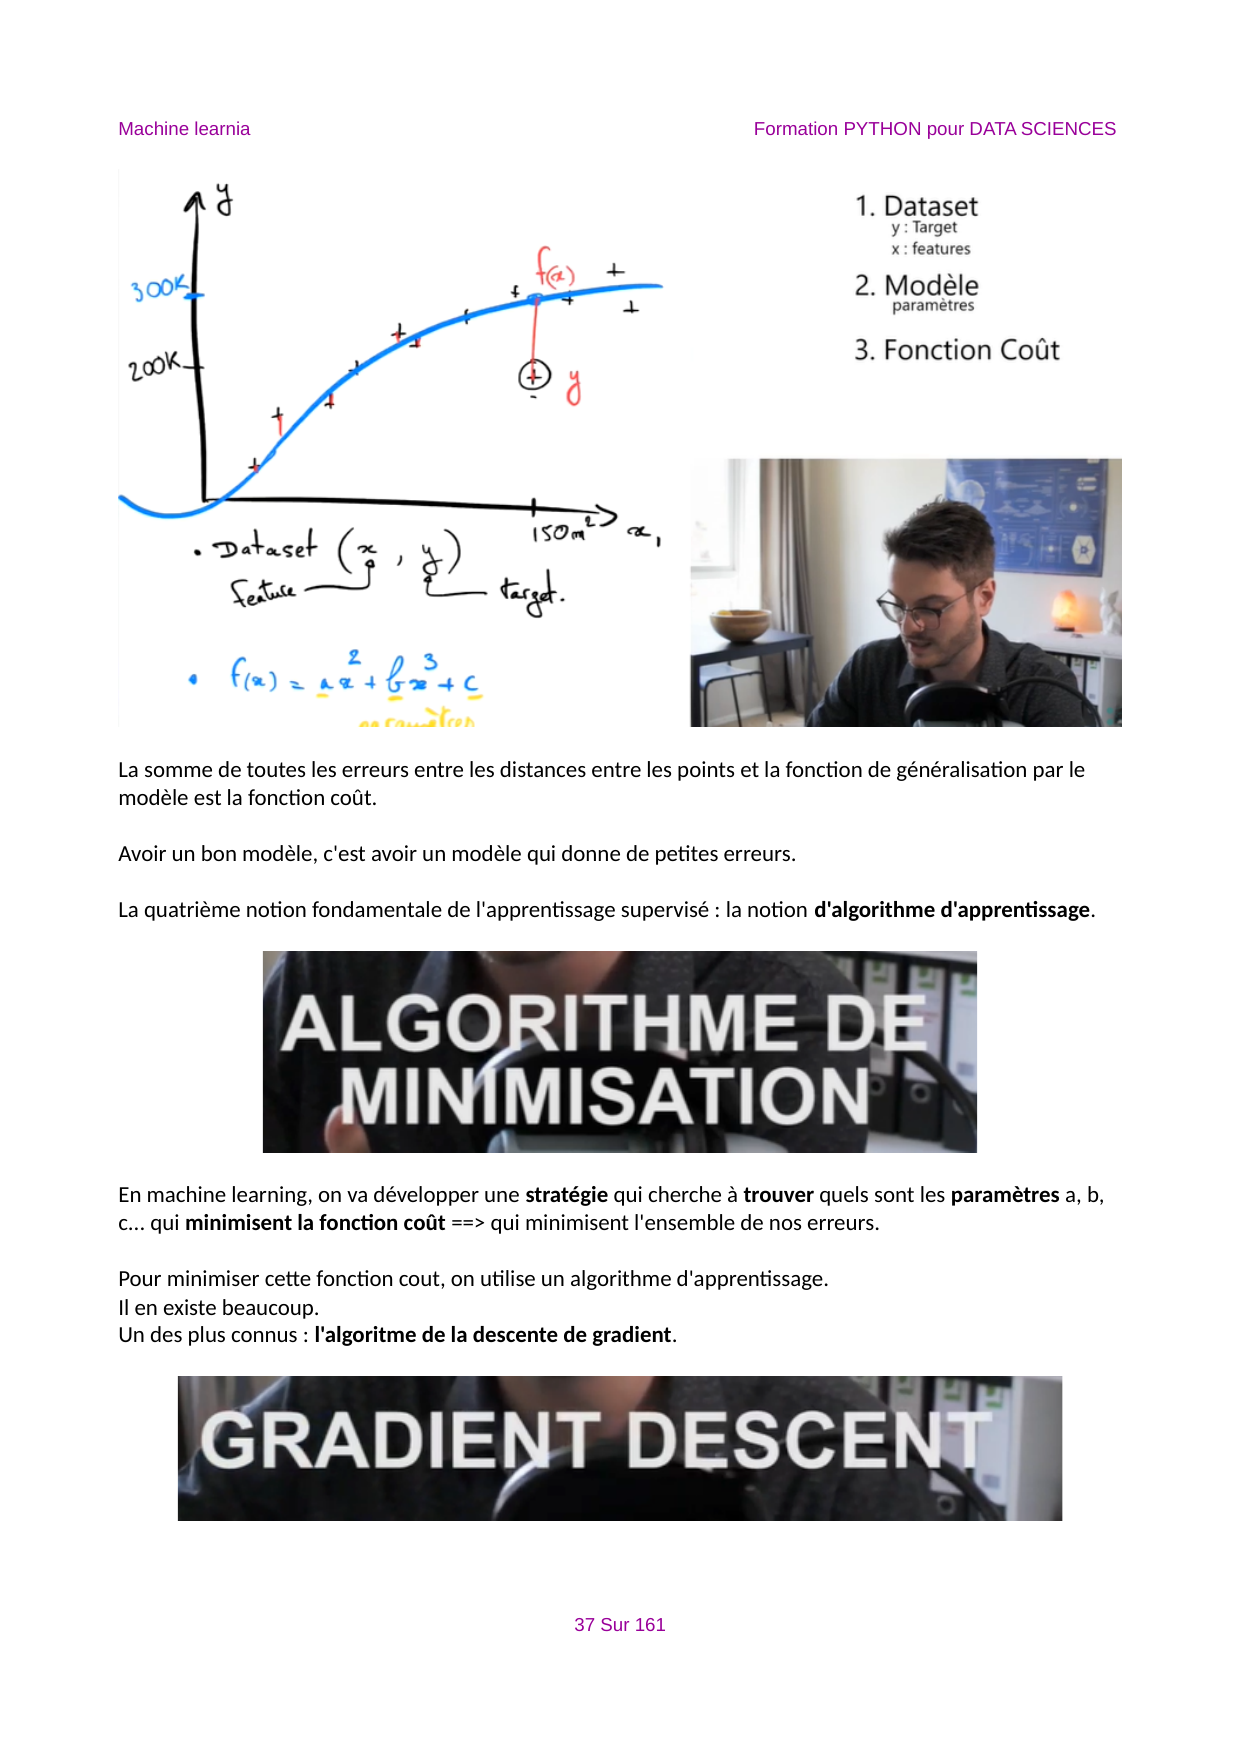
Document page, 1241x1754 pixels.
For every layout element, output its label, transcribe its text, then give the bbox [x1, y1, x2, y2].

text Avoir un bon modèle, c'est avoir un modèle qui donne de petites erreurs. [118, 839, 1122, 867]
picture [118, 169, 1122, 727]
text Pour minimiser cette fonction cout, on utilise un algorithme d'apprentissage. Il en existe beaucoup. Un des plus connus : l'algoritme de la descente de gradient. [118, 1264, 1122, 1349]
text En machine learning, on va développer une stratégie qui cherche à trouver quels sont les paramètres a, b, c... qui minimisent la fonction coût ==> qui minimisent l'ensemble de nos erreurs. [118, 1181, 1122, 1237]
picture [262, 951, 978, 1153]
text La quatrième notion fondamentale de l'apprentissage supervisé : la notion d'algorithme d'apprentissage. [118, 895, 1122, 923]
picture [177, 1376, 1063, 1521]
text La somme de toutes les erreurs entre les distances entre les points et la fonction de généralisation par le modèle est la fonction coût. [118, 755, 1122, 811]
